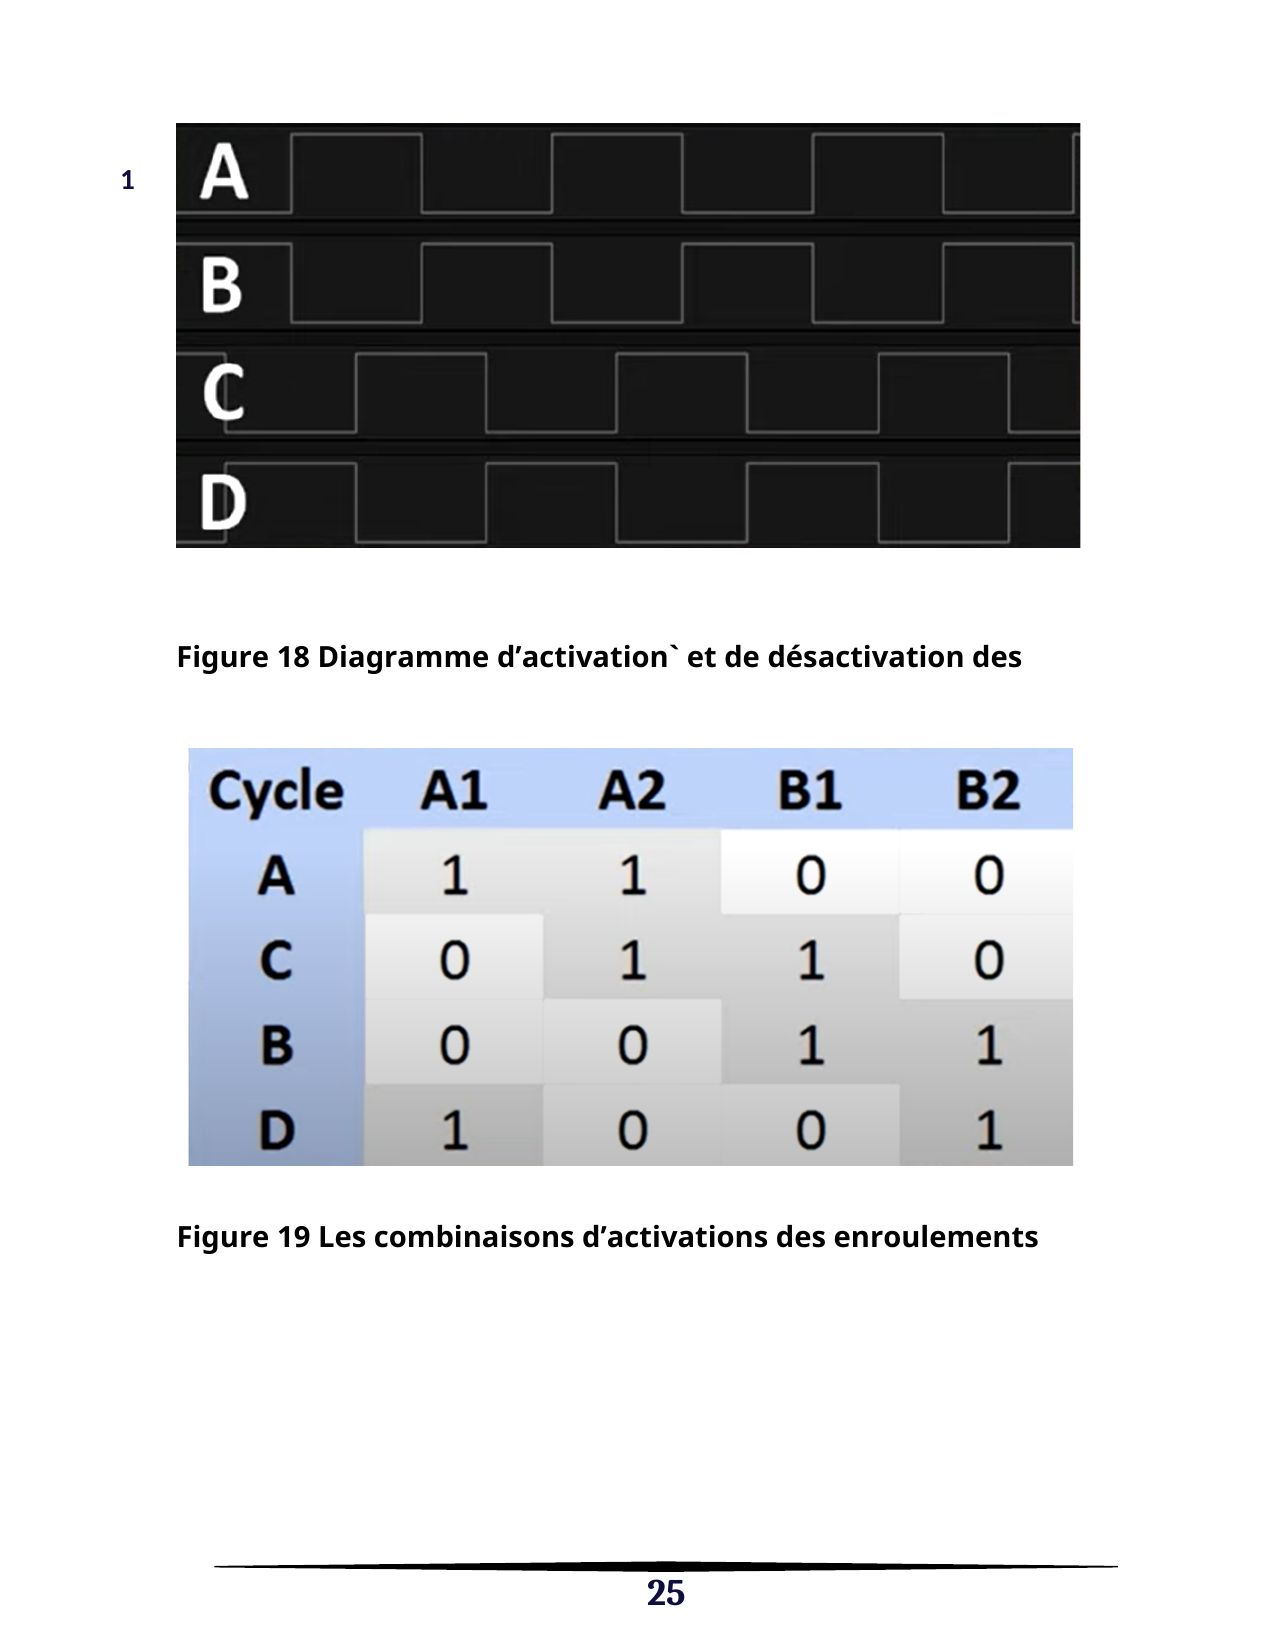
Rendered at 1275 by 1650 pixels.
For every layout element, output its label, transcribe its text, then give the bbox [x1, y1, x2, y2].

text [161, 629, 1200, 685]
text [161, 741, 1200, 1264]
text [1148, 161, 1226, 197]
text Figure 18 Diagramme d’activation` et de désactivation des enroulements : [176, 637, 1185, 677]
text 1 [120, 161, 161, 197]
text Figure 19 Les combinaisons d’activations des enroulements possibles : [176, 1216, 1185, 1257]
